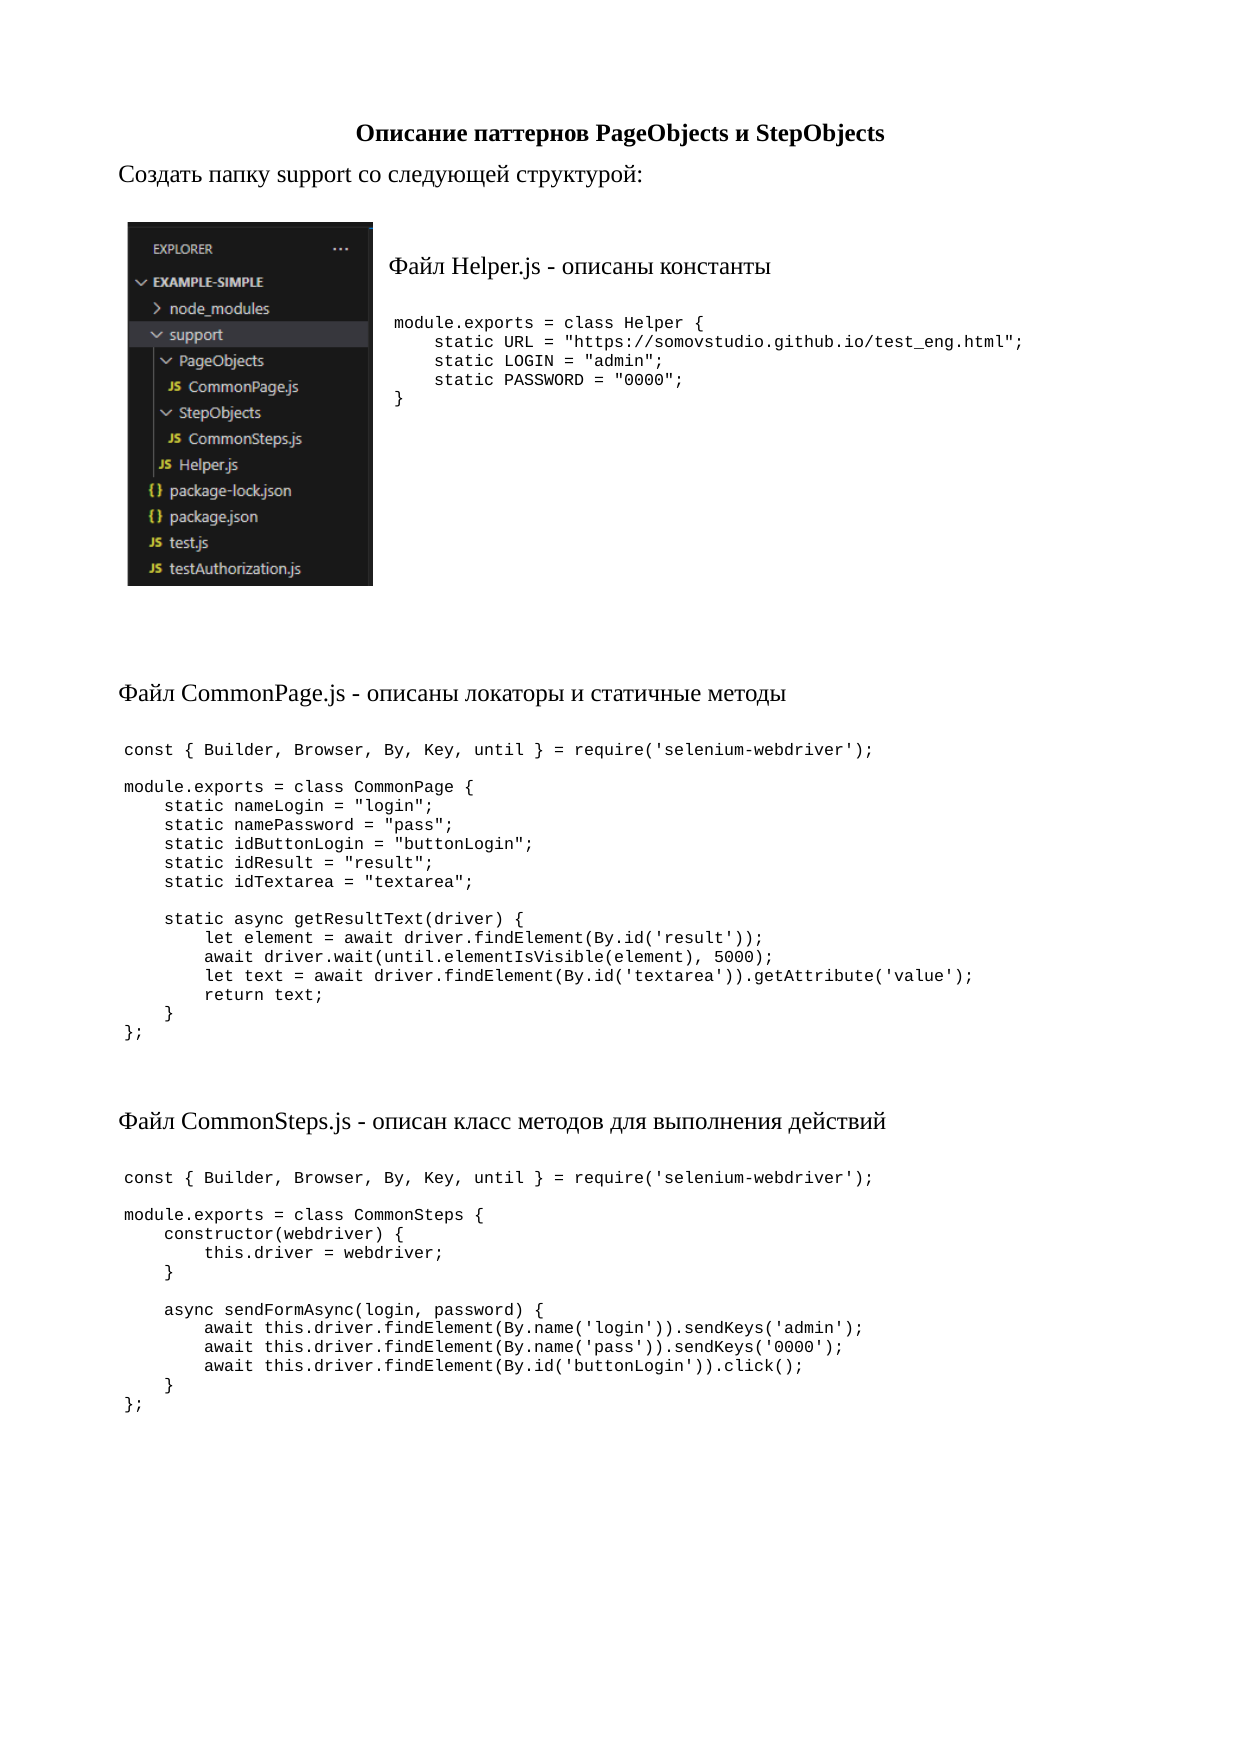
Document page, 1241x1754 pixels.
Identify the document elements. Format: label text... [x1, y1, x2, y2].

table_header const { Builder, Browser, By, Key, until } = require('selenium-webdriver'); module.exports = class CommonPage { static nameLogin = "login"; static namePassword = "pass"; static idButtonLogin = "buttonLogin"; static idResult = "result"; static idTextarea = "textarea"; static async getResultText(driver) { let element = await driver.findElement(By.id('result')); await driver.wait(until.elementIsVisible(element), 5000); let text = await driver.findElement(By.id('textarea')).getAttribute('value'); return text; } }; [118, 735, 1122, 1048]
table_header Файл Helper.js - описаны константы [383, 217, 1122, 620]
table_header module.exports = class Helper { static URL = "https://somovstudio.github.io/test_eng.html"; static LOGIN = "admin"; static PASSWORD = "0000"; } [388, 309, 1116, 414]
table_header [118, 217, 382, 620]
text Файл CommonSteps.js - описан класс методов для выполнения действий [118, 1106, 1122, 1135]
subtitle Описание паттернов PageObjects и StepObjects [118, 118, 1122, 147]
text Файл CommonPage.js - описаны локаторы и статичные методы [118, 678, 1122, 707]
table_header const { Builder, Browser, By, Key, until } = require('selenium-webdriver'); module.exports = class CommonSteps { constructor(webdriver) { this.driver = webdriver; } async sendFormAsync(login, password) { await this.driver.findElement(By.name('login')).sendKeys('admin'); await this.driver.findElement(By.name('pass')).sendKeys('0000'); await this.driver.findElement(By.id('buttonLogin')).click(); } }; [118, 1164, 1122, 1420]
picture [127, 222, 373, 586]
text Создать папку support со следующей структурой: [118, 159, 1122, 188]
